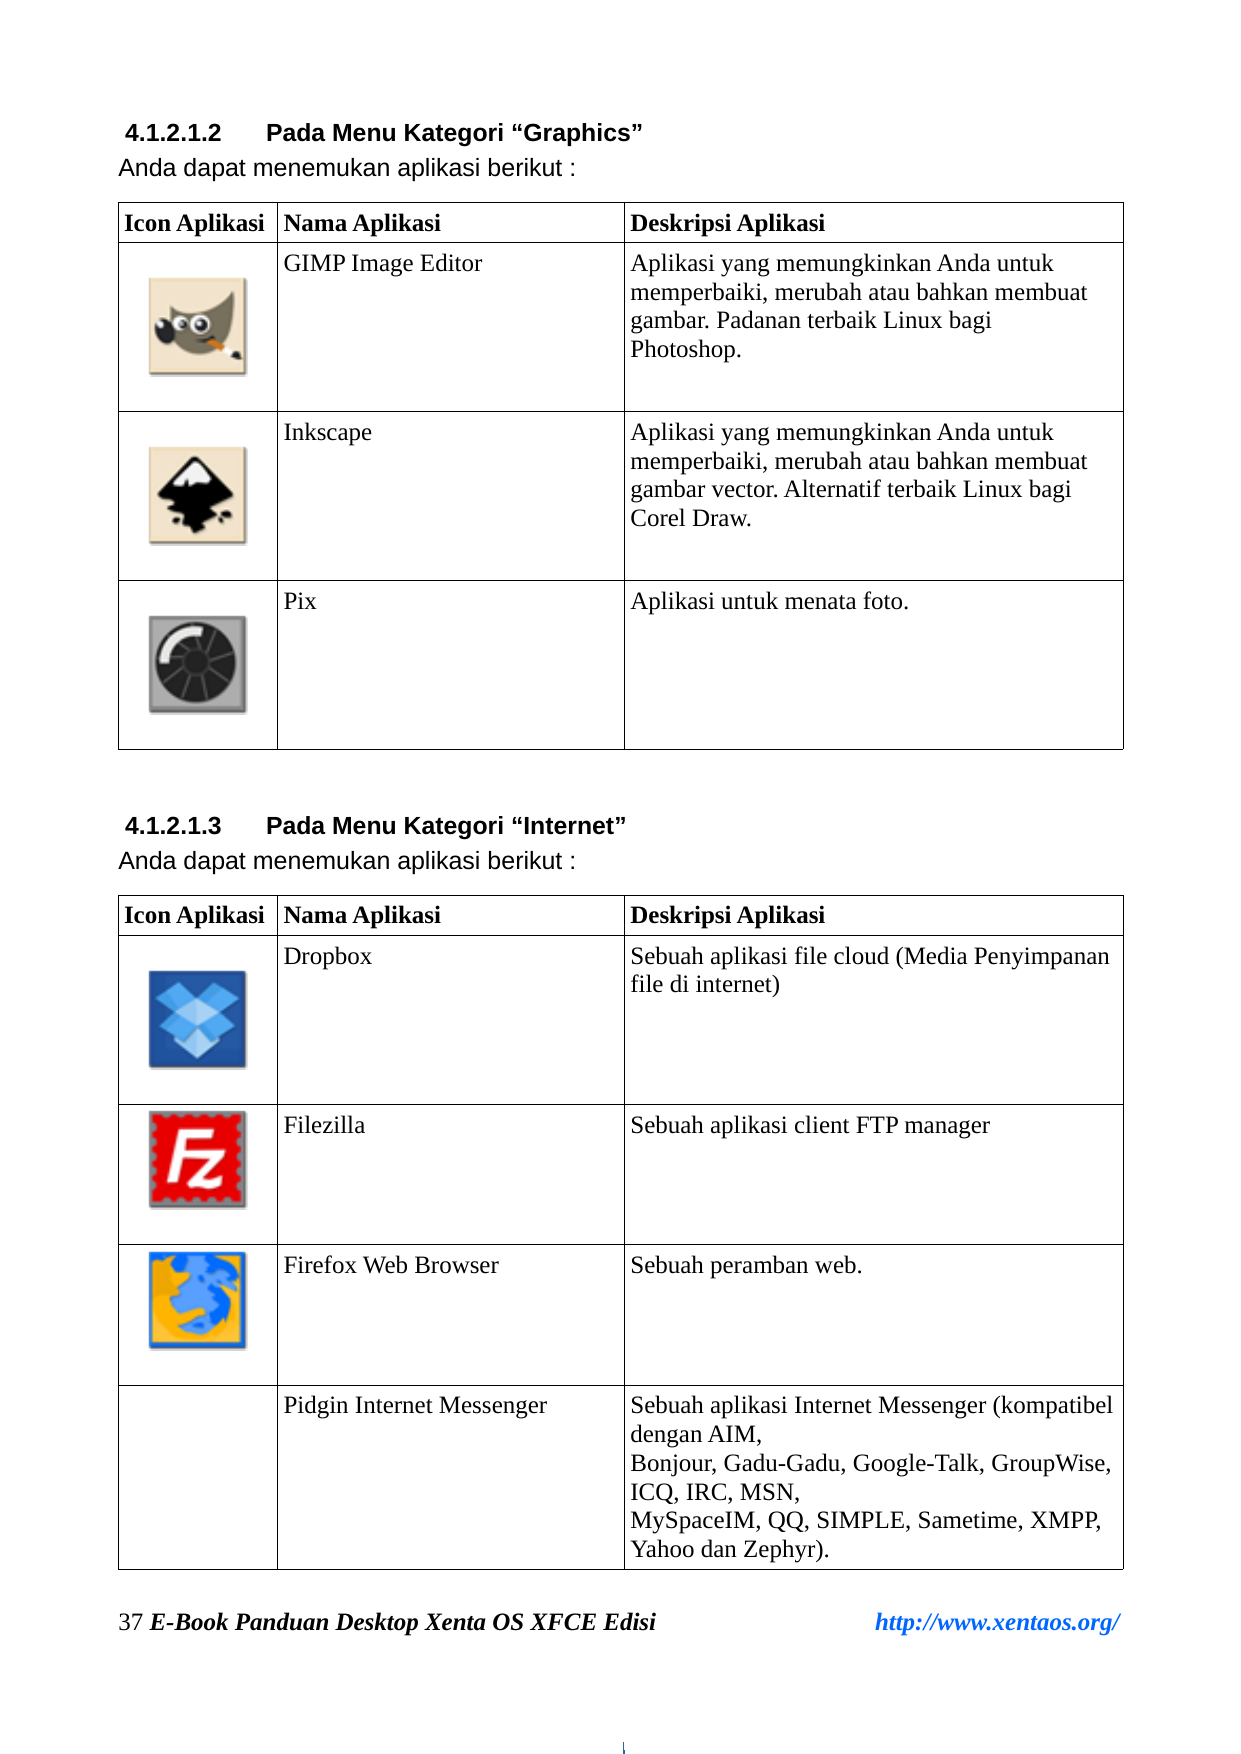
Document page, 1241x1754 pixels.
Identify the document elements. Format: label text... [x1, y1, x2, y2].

text Anda dapat menemukan aplikasi berikut : [118, 846, 1122, 874]
table_cell Pix [278, 581, 624, 749]
subtitle Pada Menu Kategori “Graphics” [118, 118, 1122, 147]
table_header Deskripsi Aplikasi [625, 896, 1123, 935]
subtitle Pada Menu Kategori “Internet” [118, 811, 1122, 839]
table_cell [119, 936, 277, 1104]
text Anda dapat menemukan aplikasi berikut : [118, 153, 1122, 182]
table_cell Filezilla [278, 1105, 624, 1244]
picture [147, 969, 248, 1070]
table_cell [119, 412, 277, 580]
picture [147, 1250, 248, 1351]
table_cell [119, 1386, 277, 1569]
table_cell Aplikasi yang memungkinkan Anda untuk memperbaiki, merubah atau bahkan membuat gambar vector. Alternatif terbaik Linux bagi Corel Draw. [625, 412, 1123, 580]
table_cell Inkscape [278, 412, 624, 580]
picture [147, 614, 248, 715]
table_cell Aplikasi yang memungkinkan Anda untuk memperbaiki, merubah atau bahkan membuat gambar. Padanan terbaik Linux bagi Photoshop. [625, 243, 1123, 411]
table_cell Sebuah aplikasi Internet Messenger (kompatibel dengan AIM, Bonjour, Gadu-Gadu, Google-Talk, GroupWise, ICQ, IRC, MSN, MySpaceIM, QQ, SIMPLE, Sametime, XMPP, Yahoo dan Zephyr). [625, 1386, 1123, 1569]
picture [147, 445, 248, 546]
table_cell [119, 243, 277, 411]
picture [147, 1109, 248, 1210]
picture [147, 276, 248, 377]
table_cell Firefox Web Browser [278, 1245, 624, 1384]
table_cell Pidgin Internet Messenger [278, 1386, 624, 1569]
table_cell Sebuah aplikasi client FTP manager [625, 1105, 1123, 1244]
table_header Deskripsi Aplikasi [625, 203, 1123, 242]
table_header Icon Aplikasi [119, 203, 277, 242]
table_header Nama Aplikasi [278, 896, 624, 935]
table_cell GIMP Image Editor [278, 243, 624, 411]
table_header Icon Aplikasi [119, 896, 277, 935]
table_cell [119, 581, 277, 749]
table_header Nama Aplikasi [278, 203, 624, 242]
table_cell [119, 1105, 277, 1244]
table_cell Sebuah aplikasi file cloud (Media Penyimpanan file di internet) [625, 936, 1123, 1104]
table_cell Sebuah peramban web. [625, 1245, 1123, 1384]
table_cell Aplikasi untuk menata foto. [625, 581, 1123, 749]
table_cell Dropbox [278, 936, 624, 1104]
table_cell [119, 1245, 277, 1384]
